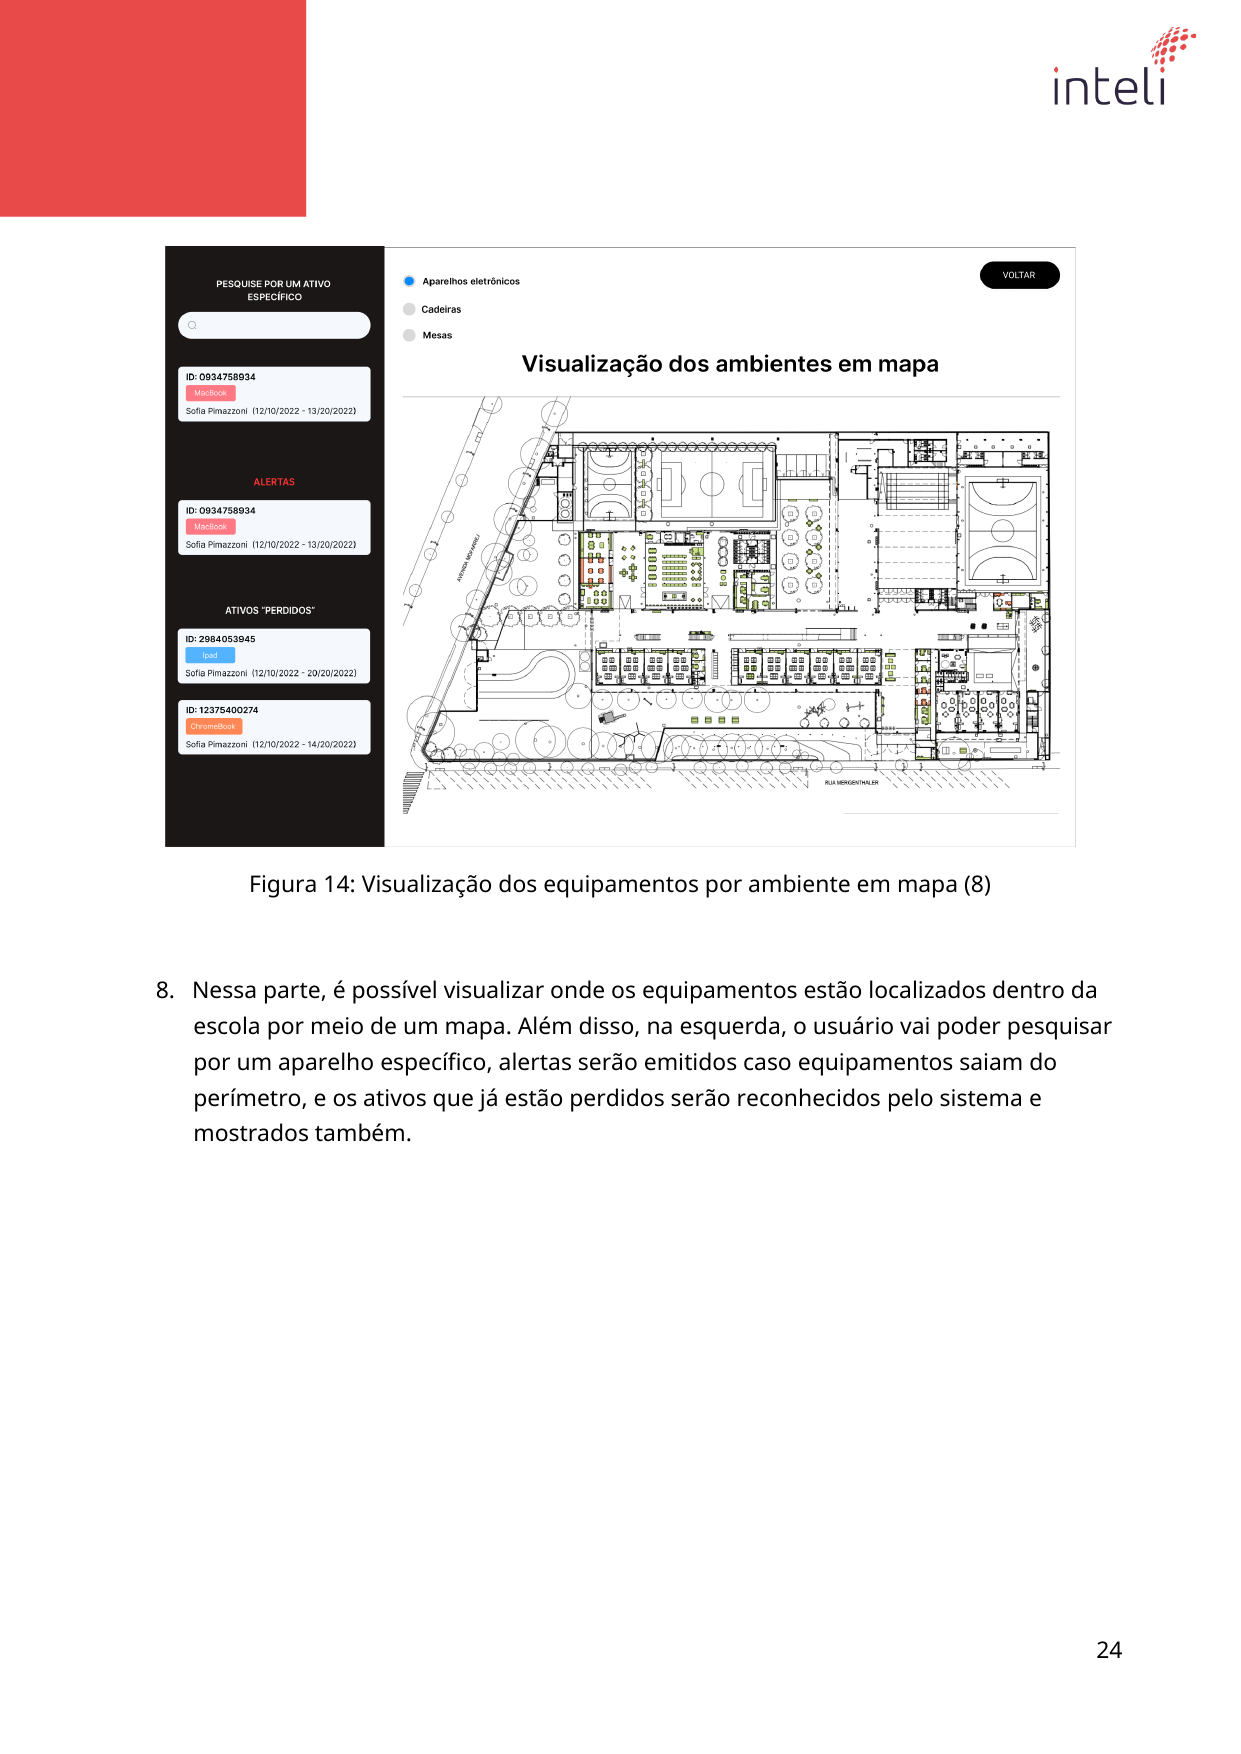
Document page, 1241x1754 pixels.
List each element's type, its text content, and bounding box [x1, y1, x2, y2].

picture [164, 246, 1076, 847]
text Figura 14: Visualização dos equipamentos por ambiente em mapa (8) [118, 868, 1122, 900]
list Nessa parte, é possível visualizar onde os equipamentos estão localizados dentro da escola por meio de um mapa. Além disso, na esquerda, o usuário vai poder pesquisar por um aparelho específico, alertas serão emitidos caso equipamentos saiam do perímetro, e os ativos que já estão perdidos serão reconhecidos pelo sistema e mostrados também. [156, 974, 1122, 1149]
picture [1054, 27, 1197, 105]
picture [0, 0, 307, 217]
